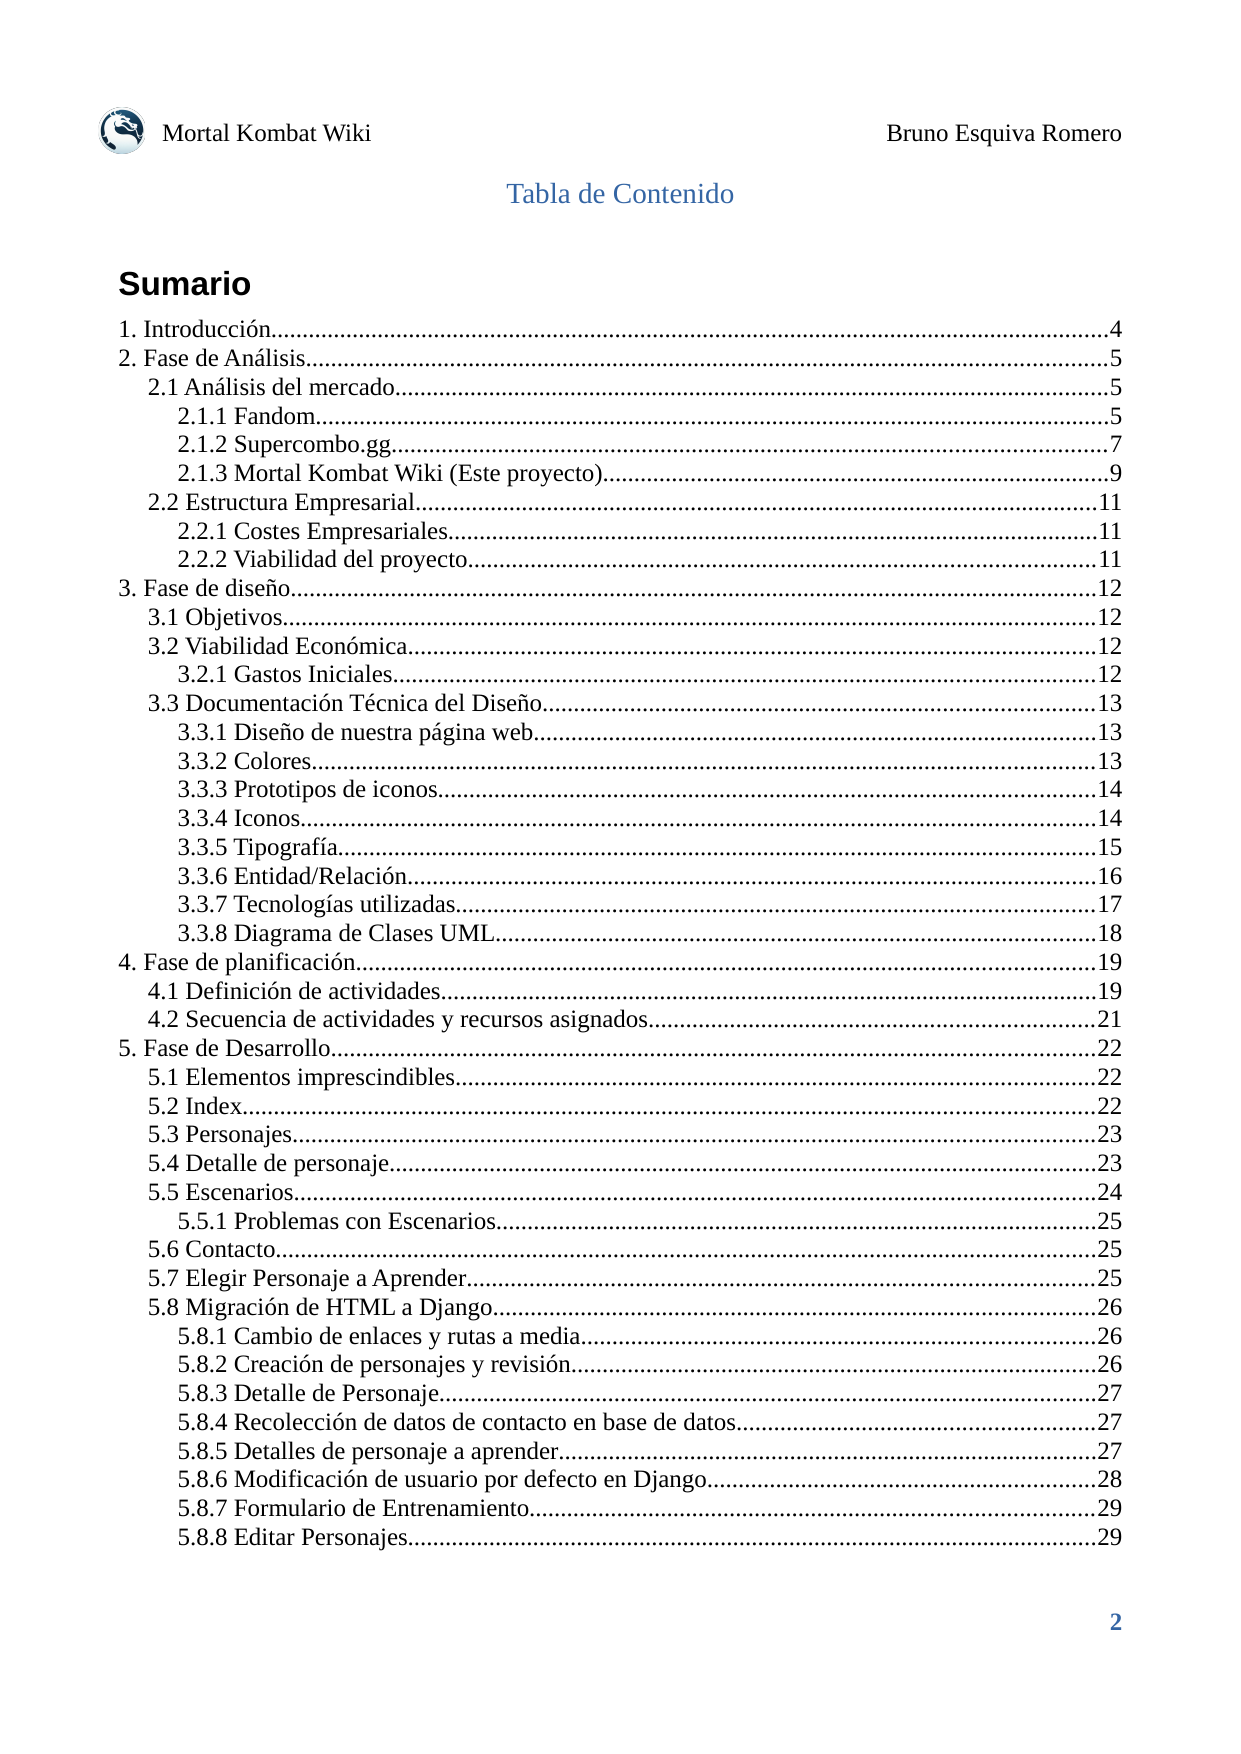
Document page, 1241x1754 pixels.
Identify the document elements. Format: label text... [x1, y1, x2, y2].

text 3.3.7 Tecnologías utilizadas 17 [177, 889, 1122, 918]
text 3.3.4 Iconos 14 [177, 803, 1122, 832]
text 3.3.3 Prototipos de iconos 14 [177, 774, 1122, 803]
text 3.2 Viabilidad Económica 12 [148, 631, 1122, 659]
text 2.2.2 Viabilidad del proyecto 11 [177, 544, 1122, 573]
text 2.2.1 Costes Empresariales 11 [177, 516, 1122, 544]
text 5.4 Detalle de personaje 23 [148, 1148, 1122, 1177]
text 5.1 Elementos imprescindibles 22 [148, 1062, 1122, 1091]
text 5.2 Index 22 [148, 1091, 1122, 1119]
text 5.8.7 Formulario de Entrenamiento 29 [177, 1493, 1122, 1522]
text 3.3.6 Entidad/Relación 16 [177, 861, 1122, 889]
text 1. Introducción 4 [118, 314, 1122, 343]
text 4. Fase de planificación 19 [118, 947, 1122, 976]
text 5.5.1 Problemas con Escenarios 25 [177, 1206, 1122, 1234]
text 3.3.2 Colores 13 [177, 746, 1122, 774]
text 5.6 Contacto 25 [148, 1234, 1122, 1263]
text 2.1.2 Supercombo.gg 7 [177, 429, 1122, 458]
text 5.8.8 Editar Personajes 29 [177, 1522, 1122, 1551]
text 5.8.6 Modificación de usuario por defecto en Django 28 [177, 1464, 1122, 1493]
text 2.2 Estructura Empresarial 11 [148, 487, 1122, 516]
text 2.1 Análisis del mercado 5 [148, 372, 1122, 401]
text 5.8.3 Detalle de Personaje 27 [177, 1378, 1122, 1407]
text 4.2 Secuencia de actividades y recursos asignados. 21 [148, 1004, 1122, 1033]
text 5.7 Elegir Personaje a Aprender 25 [148, 1263, 1122, 1292]
text 5.8.2 Creación de personajes y revisión 26 [177, 1349, 1122, 1378]
text 3.3.8 Diagrama de Clases UML 18 [177, 918, 1122, 947]
text 2.1.3 Mortal Kombat Wiki (Este proyecto) 9 [177, 458, 1122, 487]
picture [98, 107, 145, 154]
text 5.8.4 Recolección de datos de contacto en base de datos 27 [177, 1407, 1122, 1436]
text 5.8 Migración de HTML a Django 26 [148, 1292, 1122, 1321]
text 3.3.5 Tipografía 15 [177, 832, 1122, 861]
text Tabla de Contenido [118, 176, 1122, 210]
text 5. Fase de Desarrollo 22 [118, 1033, 1122, 1062]
text 3. Fase de diseño 12 [118, 573, 1122, 602]
subtitle Sumario [118, 264, 1122, 302]
text 5.5 Escenarios 24 [148, 1177, 1122, 1206]
text 5.3 Personajes 23 [148, 1119, 1122, 1148]
text 2. Fase de Análisis 5 [118, 343, 1122, 372]
text 3.3.1 Diseño de nuestra página web 13 [177, 717, 1122, 746]
text 5.8.5 Detalles de personaje a aprender 27 [177, 1436, 1122, 1464]
text 3.2.1 Gastos Iniciales 12 [177, 659, 1122, 688]
text 2.1.1 Fandom 5 [177, 401, 1122, 429]
text 5.8.1 Cambio de enlaces y rutas a media 26 [177, 1321, 1122, 1349]
text 4.1 Definición de actividades 19 [148, 976, 1122, 1004]
text 3.3 Documentación Técnica del Diseño 13 [148, 688, 1122, 717]
text 3.1 Objetivos 12 [148, 602, 1122, 631]
